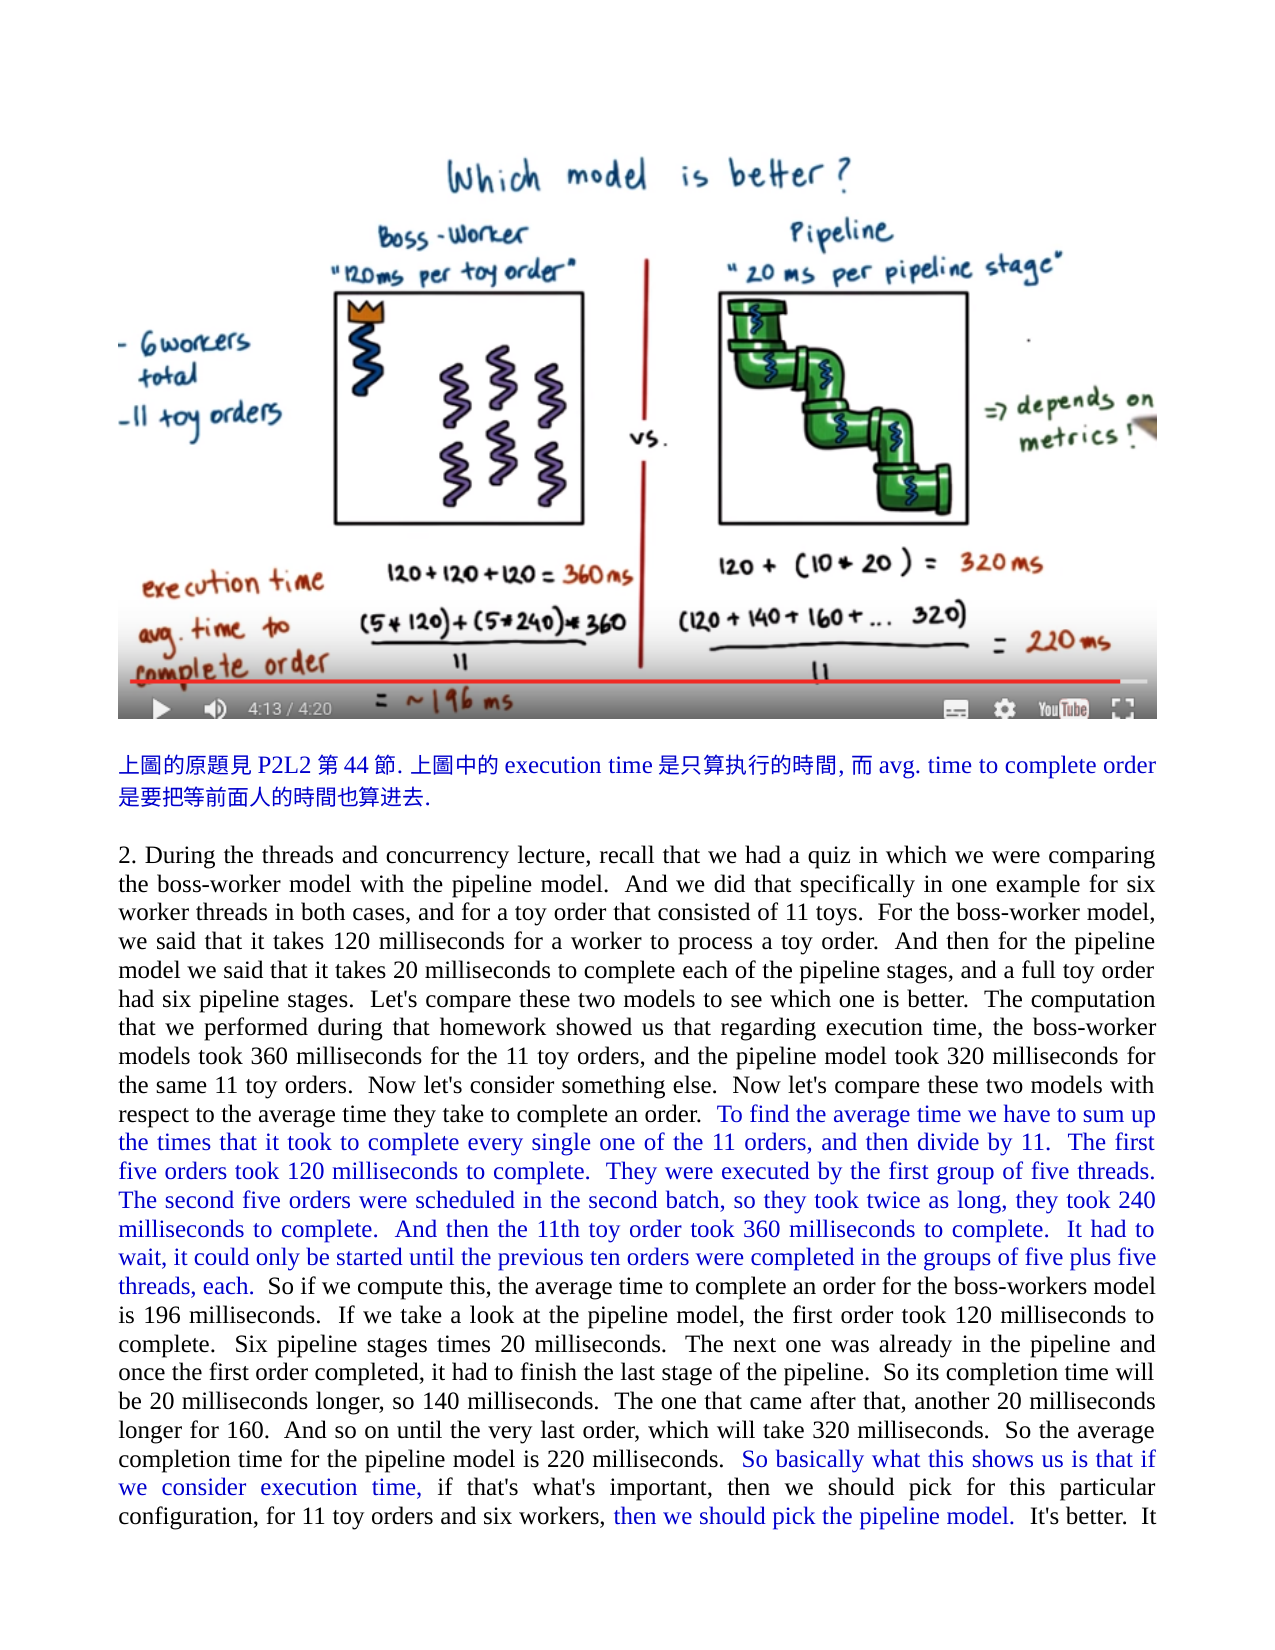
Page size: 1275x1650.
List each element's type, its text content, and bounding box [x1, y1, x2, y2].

picture [118, 146, 1157, 719]
text 2. During the threads and concurrency lecture, recall that we had a quiz in which we were comparing the boss-worker model with the pipeline model. And we did that specifically in one example for six worker threads in both cases, and for a toy order that consisted of 11 toys. For the boss-worker model, we said that it takes 120 milliseconds for a worker to process a toy order. And then for the pipeline model we said that it takes 20 milliseconds to complete each of the pipeline stages, and a full toy order had six pipeline stages. Let's compare these two models to see which one is better. The computation that we performed during that homework showed us that regarding execution time, the boss-worker models took 360 milliseconds for the 11 toy orders, and the pipeline model took 320 milliseconds for the same 11 toy orders. Now let's consider something else. Now let's compare these two models with respect to the average time they take to complete an order. To find the average time we have to sum up the times that it took to complete every single one of the 11 orders, and then divide by 11. The first five orders took 120 milliseconds to complete. They were executed by the first group of five threads. The second five orders were scheduled in the second batch, so they took twice as long, they took 240 milliseconds to complete. And then the 11th toy order took 360 milliseconds to complete. It had to wait, it could only be started until the previous ten orders were completed in the groups of five plus five threads, each. So if we compute this, the average time to complete an order for the boss-workers model is 196 milliseconds. If we take a look at the pipeline model, the first order took 120 milliseconds to complete. Six pipeline stages times 20 milliseconds. The next one was already in the pipeline and once the first order completed, it had to finish the last stage of the pipeline. So its completion time will be 20 milliseconds longer, so 140 milliseconds. The one that came after that, another 20 milliseconds longer for 160. And so on until the very last order, which will take 320 milliseconds. So the average completion time for the pipeline model is 220 milliseconds. So basically what this shows us is that if we consider execution time, if that's what's important, then we should pick for this particular configuration, for 11 toy orders and six workers, then we should pick the pipeline model. It's better. It [118, 840, 1157, 1530]
text 上圖的原題見P2L2第44節. 上圖中的execution time是只算执行的時間, 而avg. time to complete order是要把等前面人的時間也算进去. [118, 748, 1157, 811]
